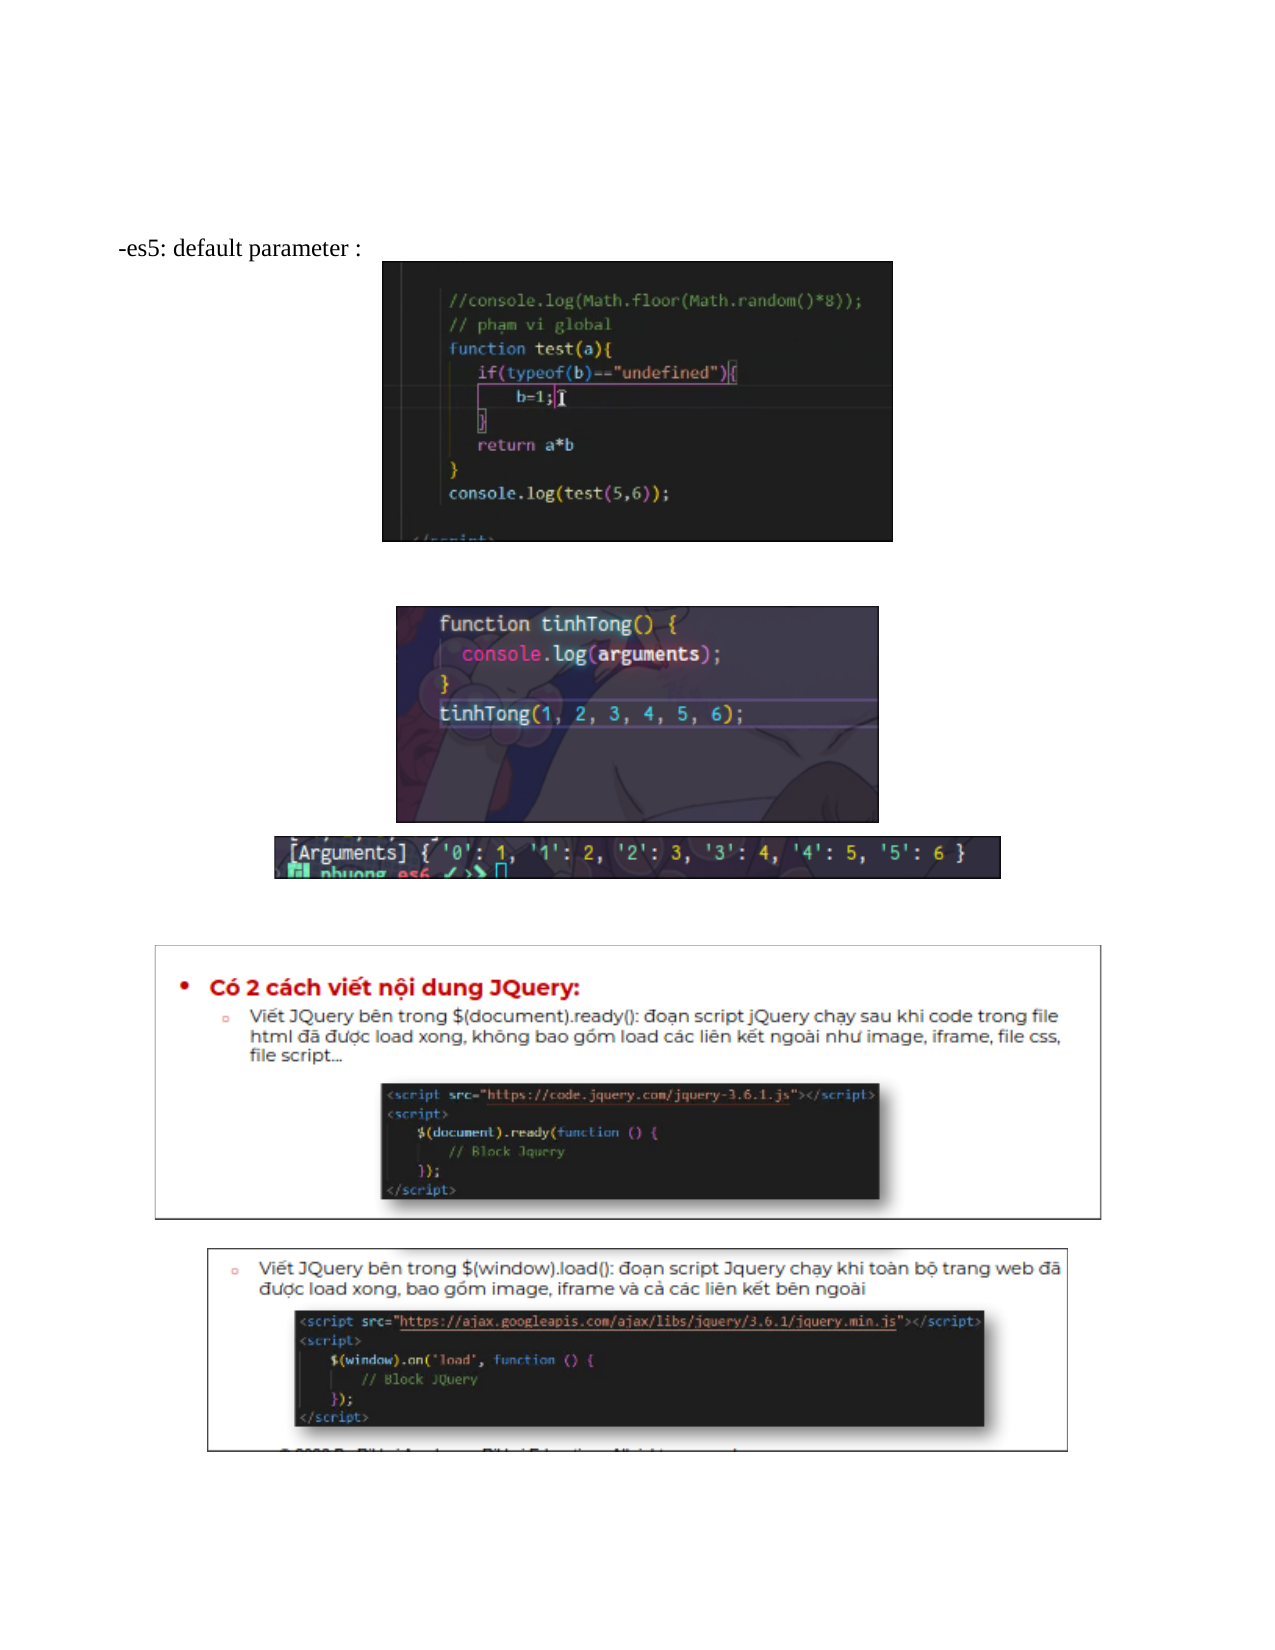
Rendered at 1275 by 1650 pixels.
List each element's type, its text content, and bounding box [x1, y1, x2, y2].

text -es5: default parameter : [118, 233, 1157, 262]
picture [154, 945, 1102, 1220]
picture [207, 1248, 1068, 1452]
picture [396, 606, 879, 823]
picture [274, 836, 1001, 879]
picture [382, 261, 893, 542]
